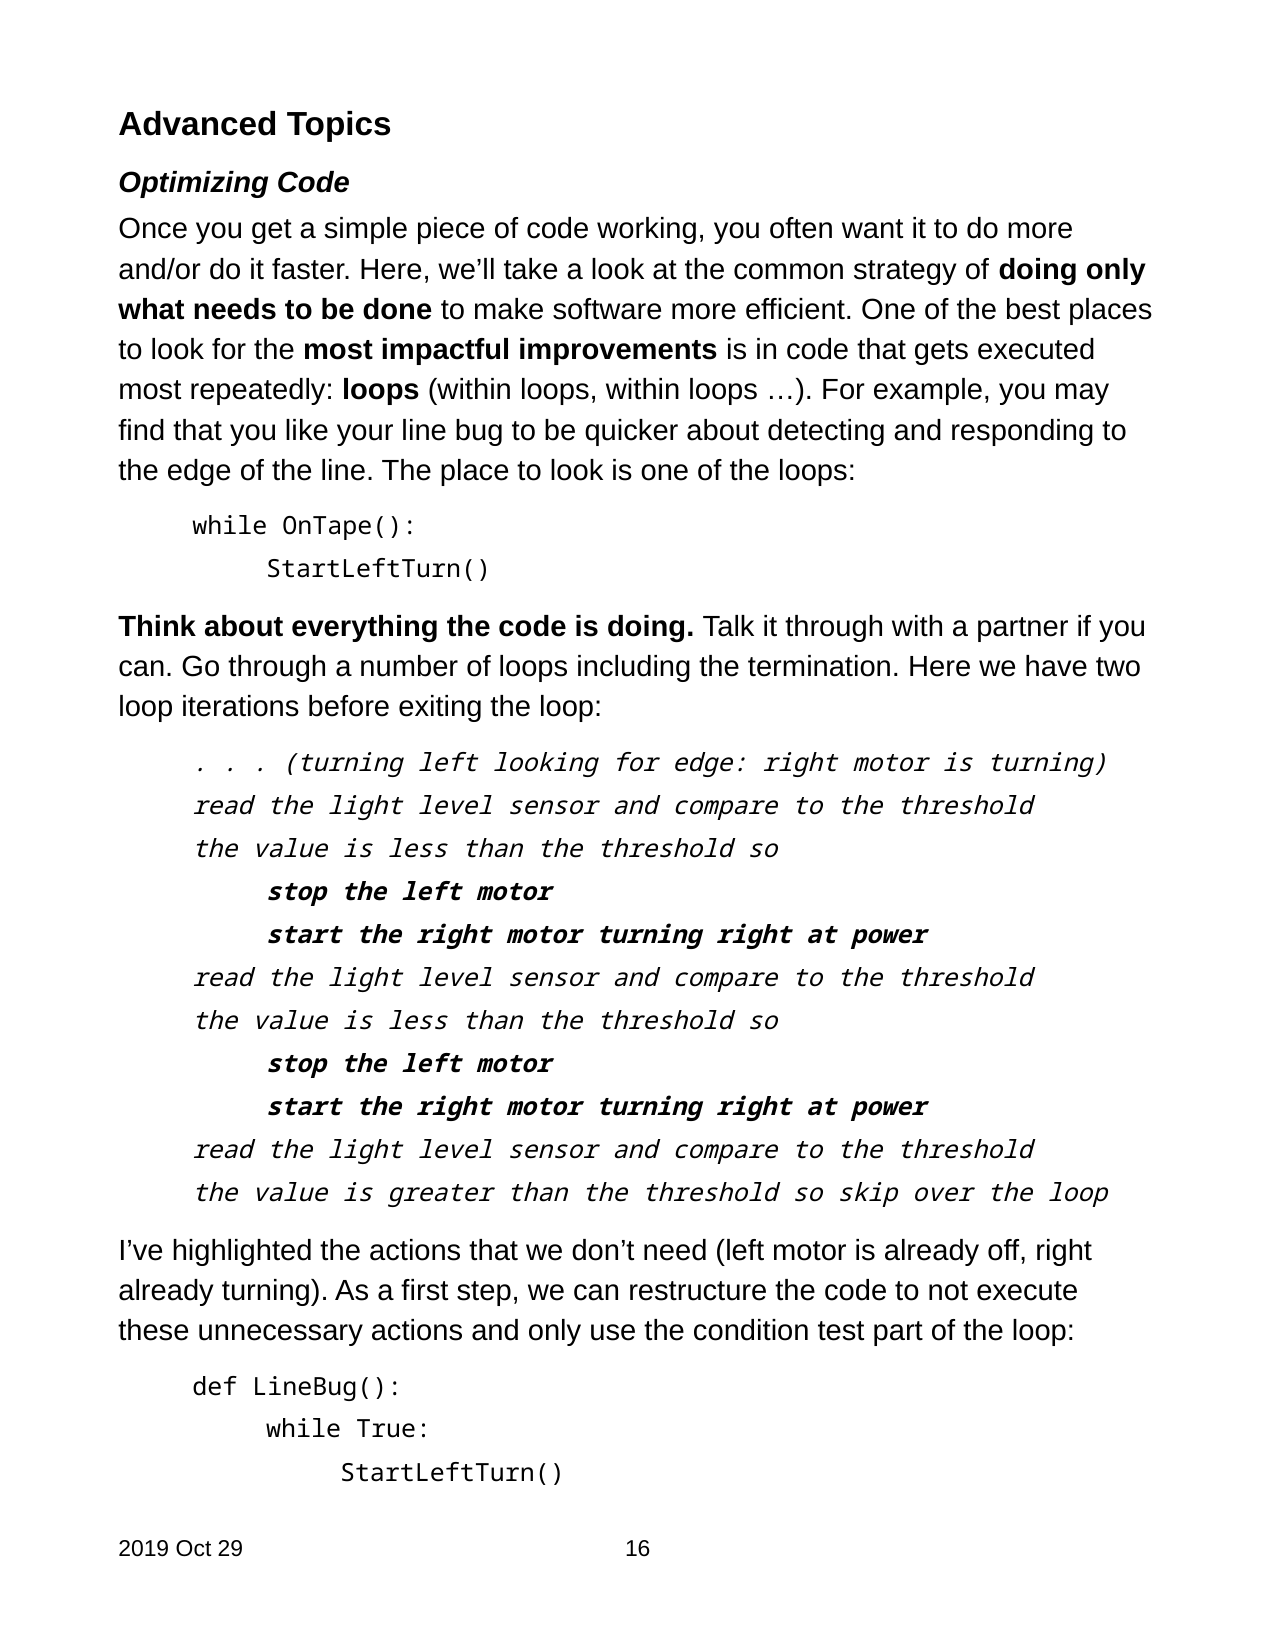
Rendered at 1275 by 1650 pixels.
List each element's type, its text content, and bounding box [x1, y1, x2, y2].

text the value is greater than the threshold so skip over the loop [192, 1174, 1157, 1208]
text StartLeftTurn() [192, 1454, 1157, 1488]
text read the light level sensor and compare to the threshold [192, 787, 1157, 821]
text Once you get a simple piece of code working, you often want it to do more and/or do it faster. Here, we’ll take a look at the common strategy of doing only what needs to be done to make software more efficient. One of the best places to look for the most impactful improvements is in code that gets executed most repeatedly: loops (within loops, within loops …). For example, you may find that you like your line bug to be quicker about detecting and responding to the edge of the line. The place to look is one of the loops: [118, 212, 1157, 486]
subtitle Optimizing Code [118, 166, 1157, 199]
text . . . (turning left looking for edge: right motor is turning) [192, 744, 1157, 778]
text read the light level sensor and compare to the threshold [192, 1131, 1157, 1166]
text start the right motor turning right at power [192, 1088, 1157, 1122]
text while OnTape(): [192, 508, 1157, 542]
text StartLeftTurn() [192, 551, 1157, 585]
text stop the left motor [192, 873, 1157, 907]
text def LineBug(): [192, 1368, 1157, 1402]
text while True: [192, 1411, 1157, 1445]
text I’ve highlighted the actions that we don’t need (left motor is already off, right already turning). As a first step, we can restructure the code to not execute these unnecessary actions and only use the condition test part of the loop: [118, 1232, 1157, 1346]
text the value is less than the threshold so [192, 1002, 1157, 1036]
text start the right motor turning right at power [192, 916, 1157, 950]
text stop the left motor [192, 1045, 1157, 1079]
text the value is less than the threshold so [192, 830, 1157, 864]
text read the light level sensor and compare to the threshold [192, 959, 1157, 993]
subtitle Advanced Topics [118, 103, 1157, 142]
text Think about everything the code is doing. Talk it through with a partner if you can. Go through a number of loops including the termination. Here we have two loop iterations before exiting the loop: [118, 609, 1157, 723]
